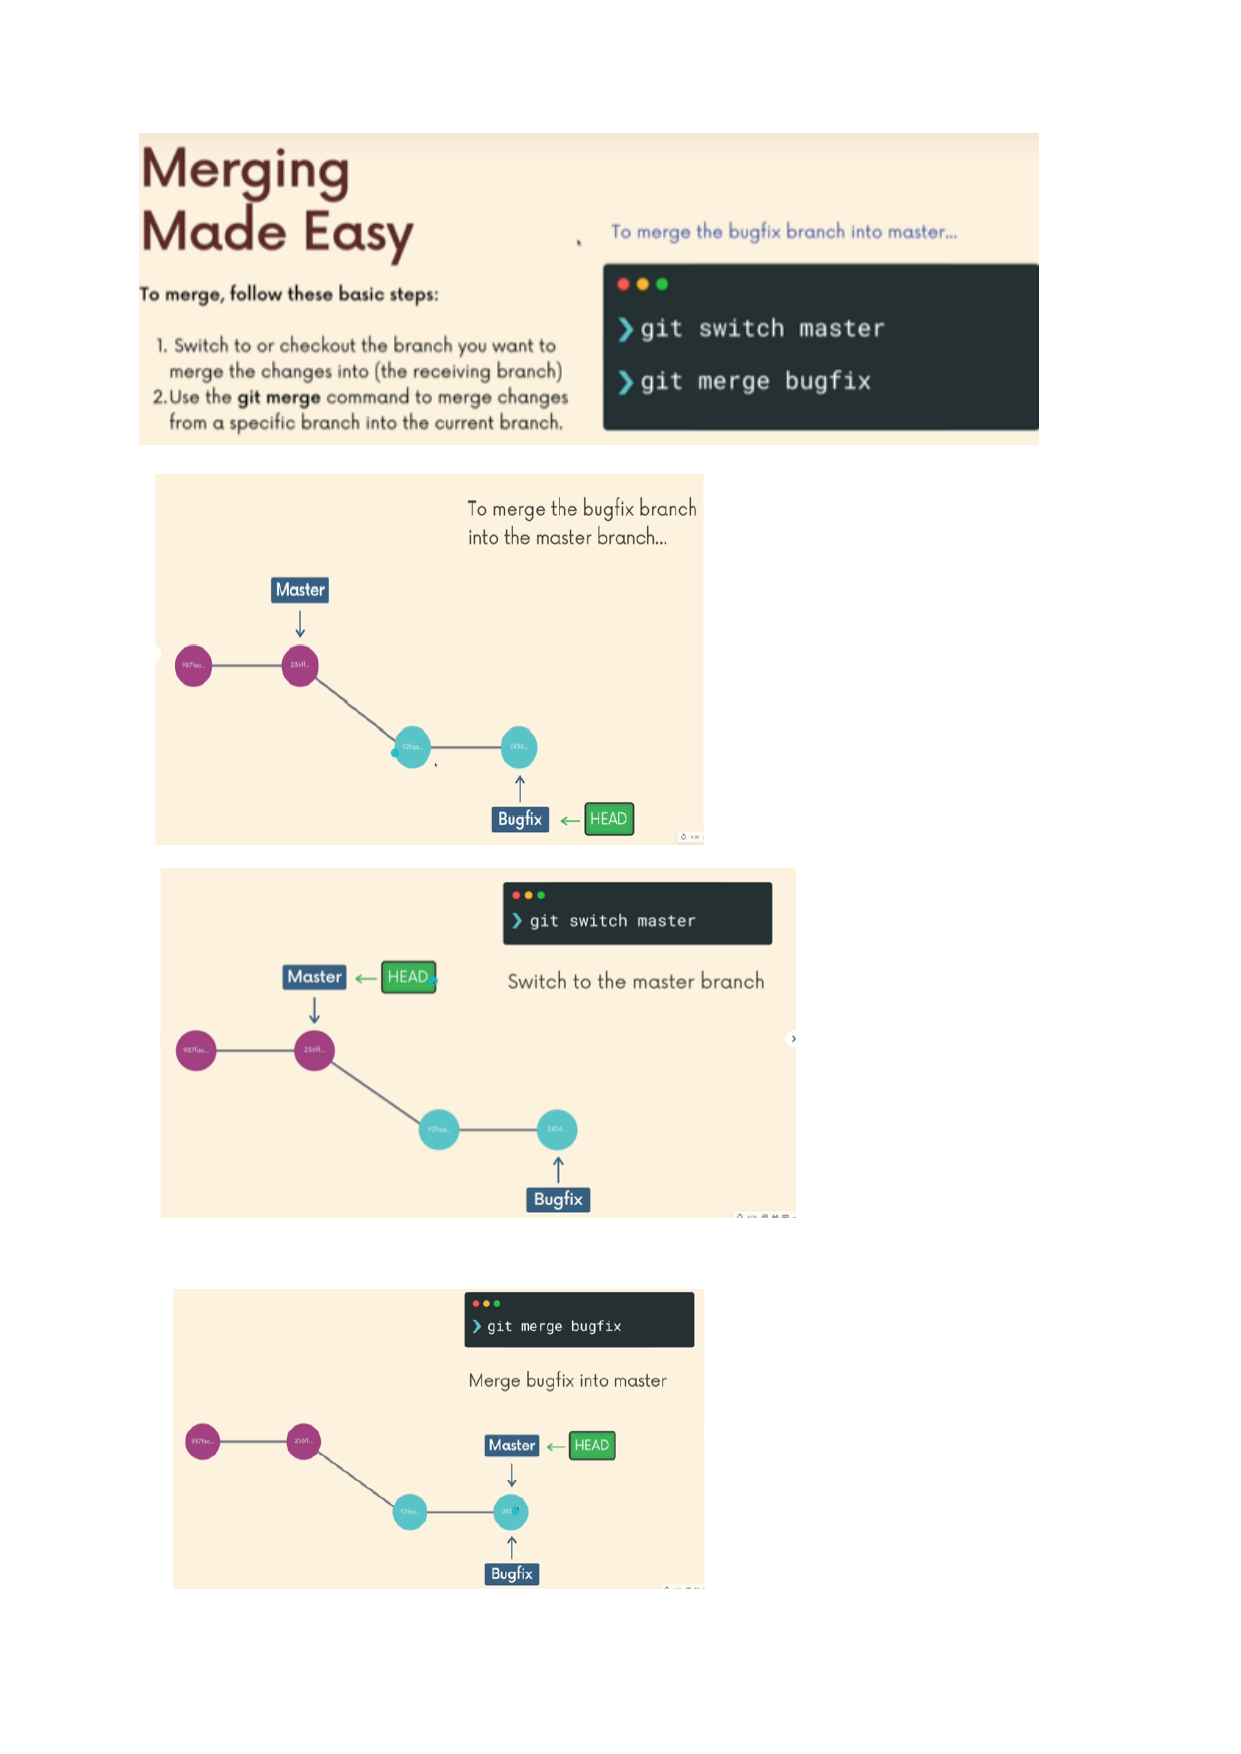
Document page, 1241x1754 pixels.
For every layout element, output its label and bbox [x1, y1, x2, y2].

picture [160, 868, 796, 1218]
picture [173, 1289, 705, 1589]
picture [155, 474, 704, 845]
picture [138, 133, 1039, 445]
